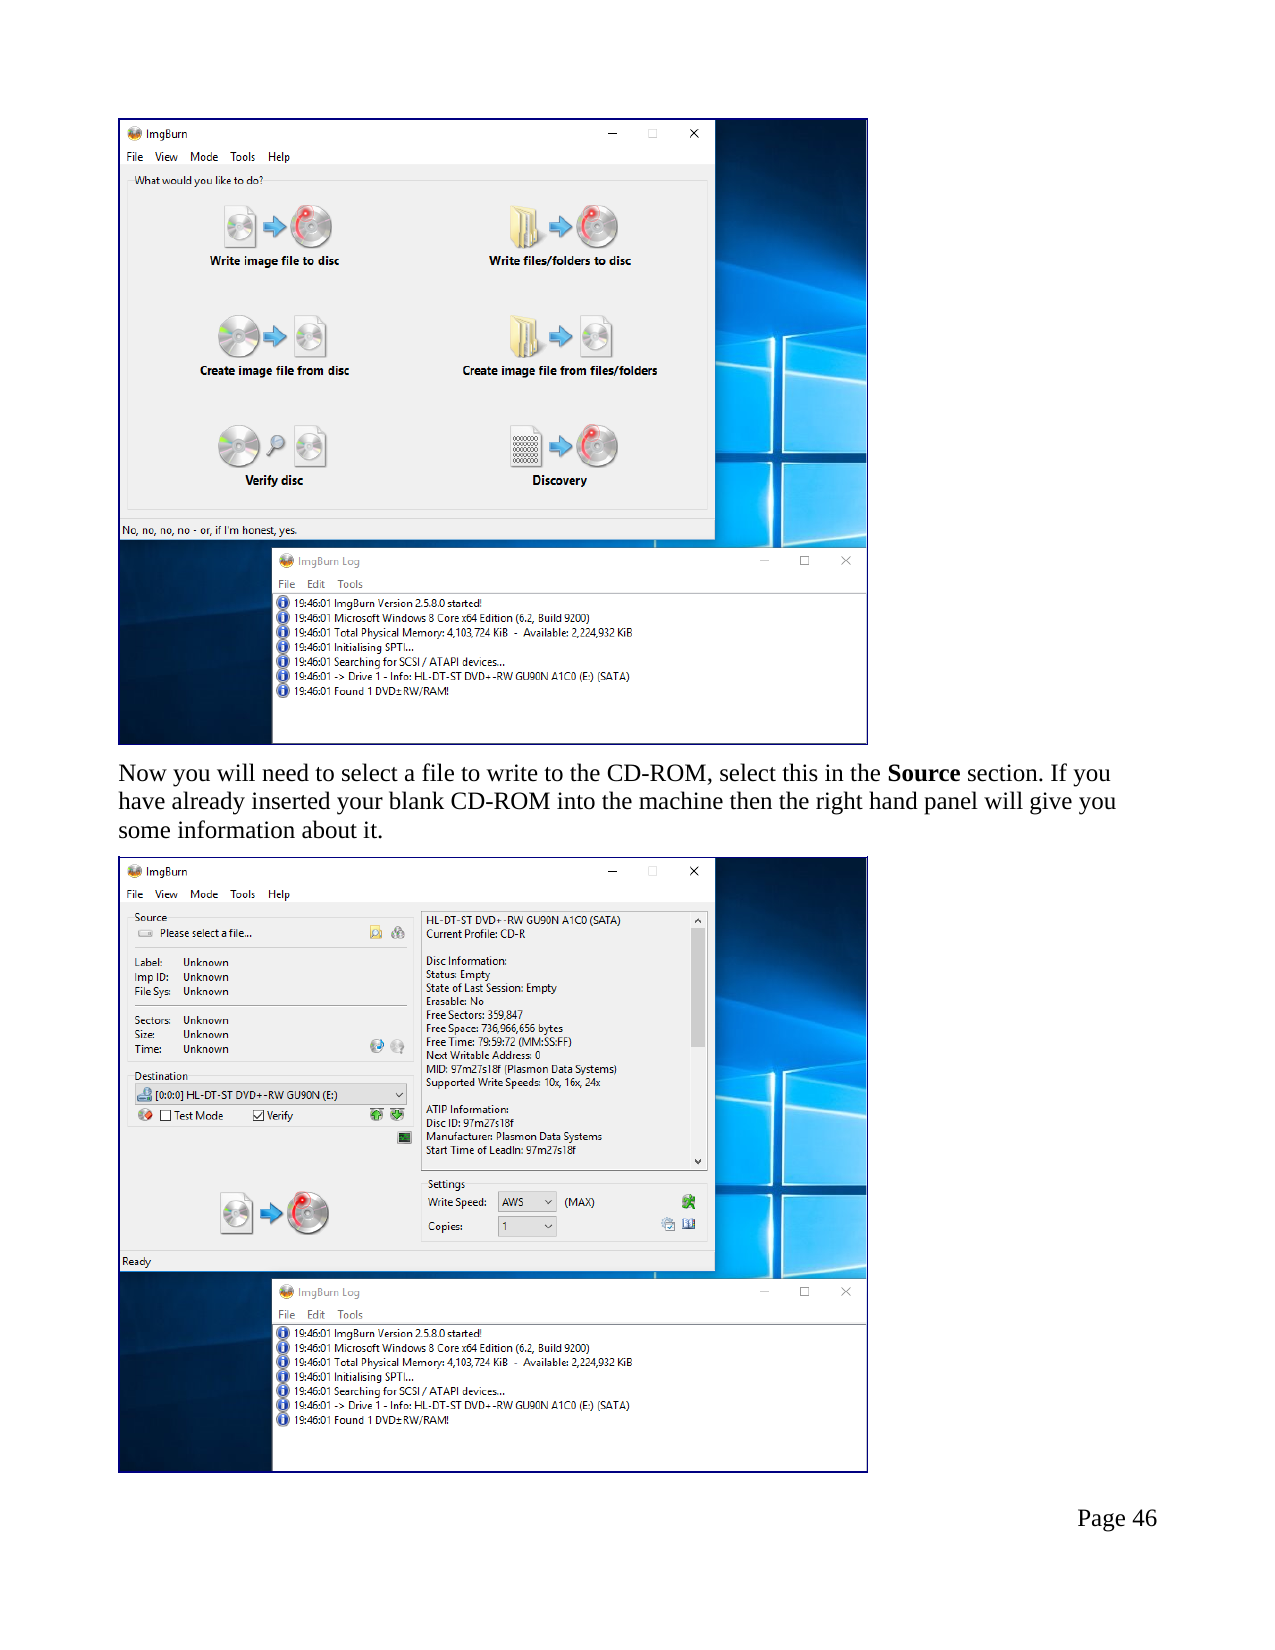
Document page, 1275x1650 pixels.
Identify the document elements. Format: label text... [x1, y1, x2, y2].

picture [120, 858, 867, 1471]
picture [120, 120, 867, 744]
text Now you will need to select a file to write to the CD-ROM, select this in the Source section. If you have already inserted your blank CD-ROM into the machine then the right hand panel will give you some information about it. [118, 758, 1157, 844]
